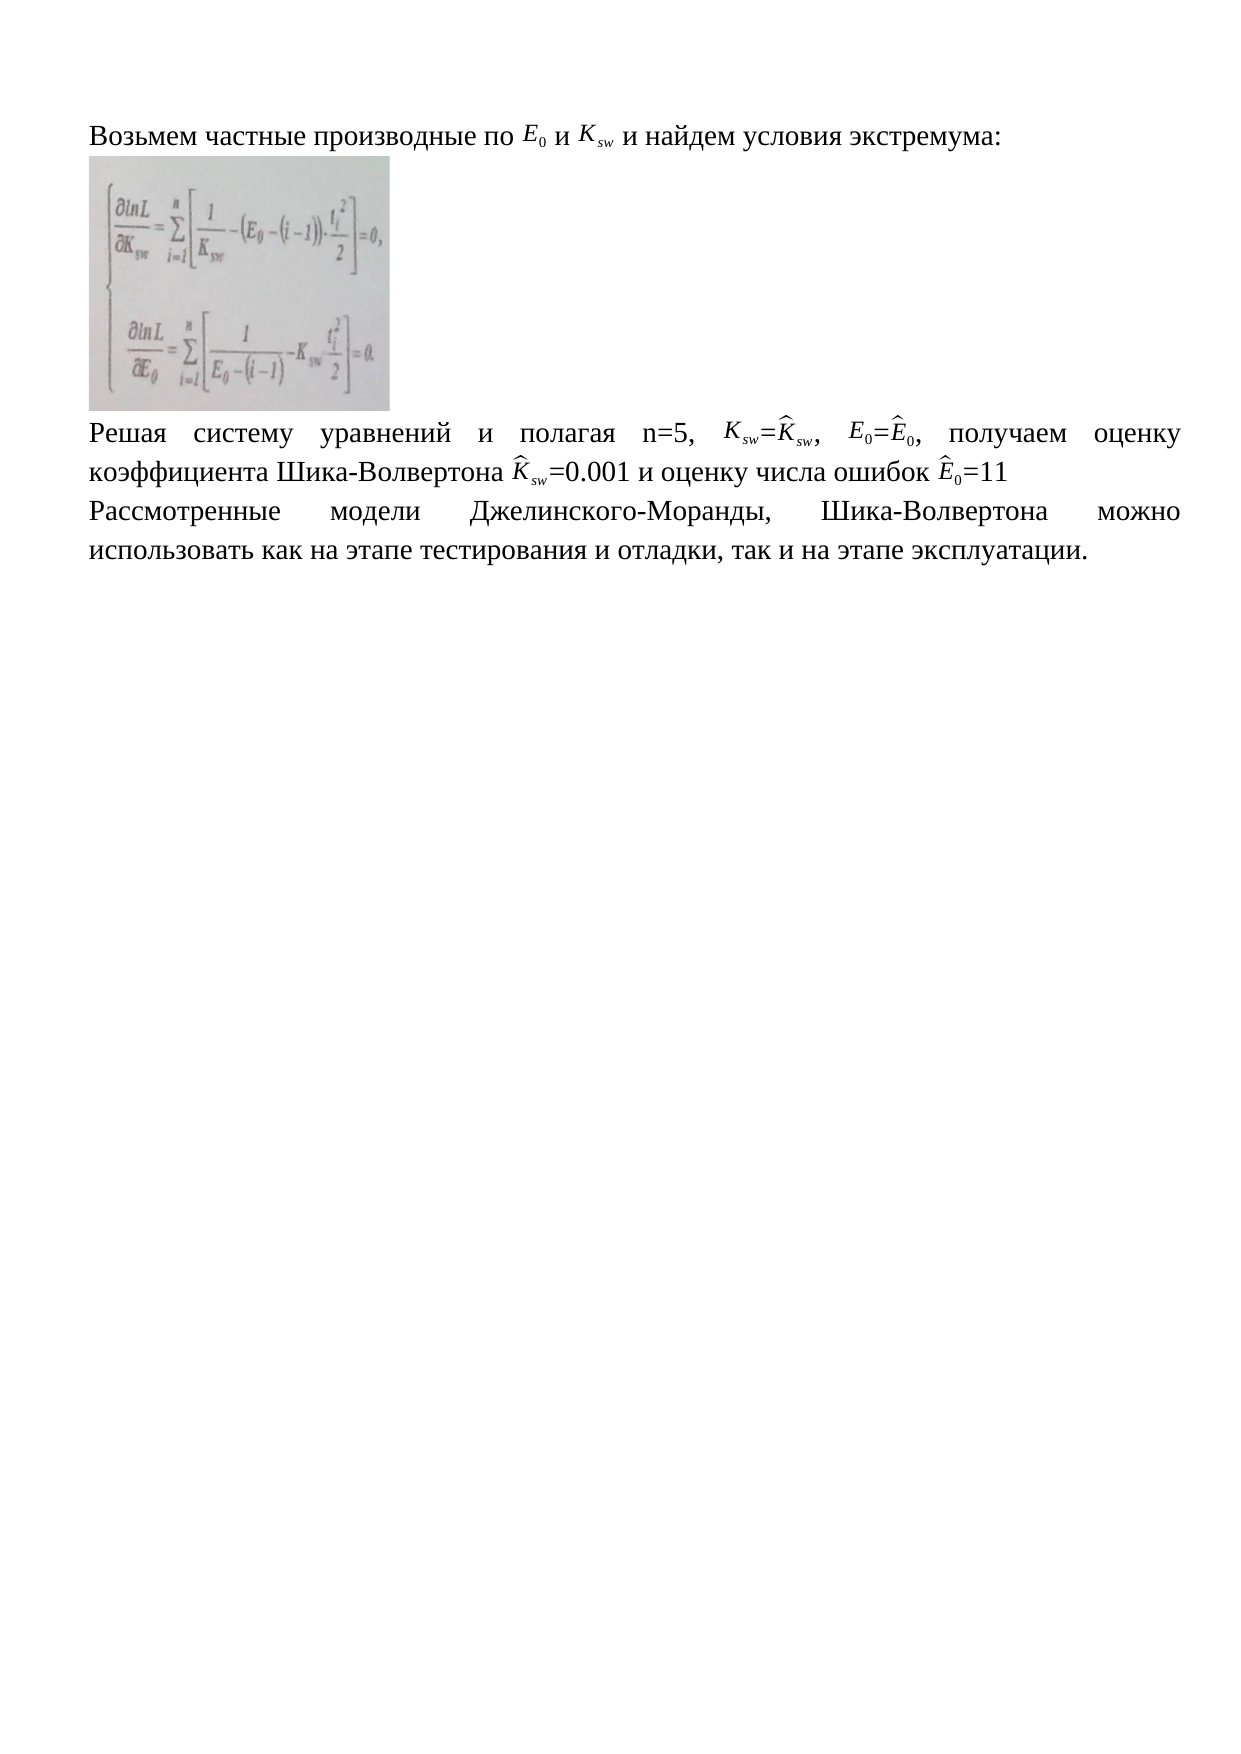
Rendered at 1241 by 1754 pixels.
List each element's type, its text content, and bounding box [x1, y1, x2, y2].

text Рассмотренные модели Джелинского-Моранды, Шика-Волвертона можно использовать как на этапе тестирования и отладки, так и на этапе эксплуатации. [89, 493, 1181, 565]
text Возьмем частные производные по и и найдем условия экстремума: [89, 118, 1181, 152]
text Решая систему уравнений и полагая n=5, =, =, получаем оценку коэффициента Шика-Волвертона =0.001 и оценку числа ошибок =11 [89, 415, 1181, 488]
picture [88, 156, 390, 411]
